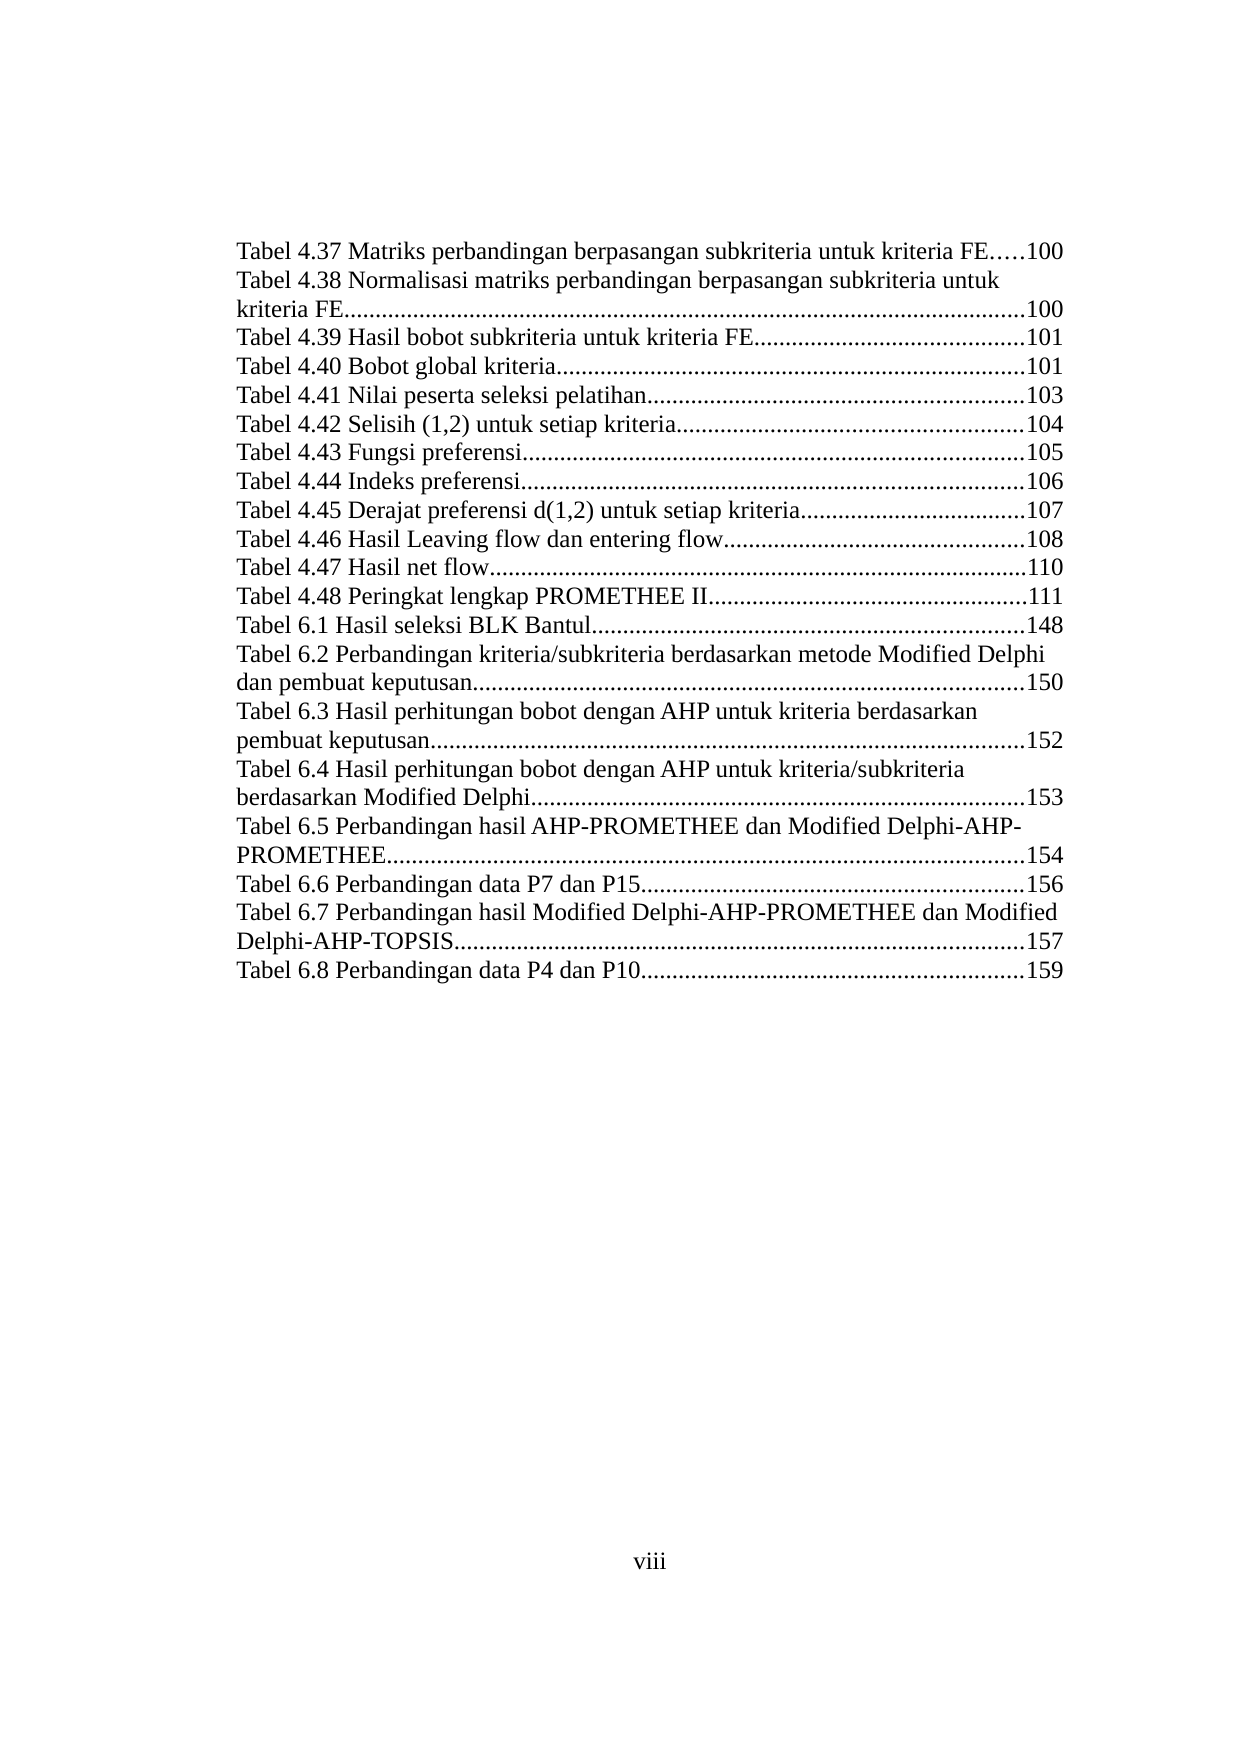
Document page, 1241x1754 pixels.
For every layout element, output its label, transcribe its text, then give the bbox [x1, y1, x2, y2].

text Tabel 6.2 Perbandingan kriteria/subkriteria berdasarkan metode Modified Delphi dan pembuat keputusan 150 [236, 639, 1063, 696]
text Tabel 4.40 Bobot global kriteria 101 [236, 351, 1063, 380]
text Tabel 4.38 Normalisasi matriks perbandingan berpasangan subkriteria untuk kriteria FE 100 [236, 265, 1063, 322]
text Tabel 4.45 Derajat preferensi d(1,2) untuk setiap kriteria 107 [236, 495, 1063, 524]
text Tabel 6.8 Perbandingan data P4 dan P10 159 [236, 955, 1063, 984]
text Tabel 6.5 Perbandingan hasil AHP-PROMETHEE dan Modified Delphi-AHP-PROMETHEE 154 [236, 811, 1063, 869]
text Tabel 4.44 Indeks preferensi 106 [236, 466, 1063, 495]
text Tabel 6.7 Perbandingan hasil Modified Delphi-AHP-PROMETHEE dan Modified Delphi-AHP-TOPSIS 157 [236, 897, 1063, 955]
text Tabel 4.46 Hasil Leaving flow dan entering flow 108 [236, 524, 1063, 552]
text Tabel 4.39 Hasil bobot subkriteria untuk kriteria FE 101 [236, 322, 1063, 351]
text Tabel 4.37 Matriks perbandingan berpasangan subkriteria untuk kriteria FE 100 [236, 236, 1063, 265]
text Tabel 6.1 Hasil seleksi BLK Bantul 148 [236, 610, 1063, 639]
text Tabel 4.42 Selisih (1,2) untuk setiap kriteria 104 [236, 409, 1063, 437]
text Tabel 6.3 Hasil perhitungan bobot dengan AHP untuk kriteria berdasarkan pembuat keputusan 152 [236, 696, 1063, 754]
text Tabel 4.47 Hasil net flow 110 [236, 552, 1063, 581]
text Tabel 4.48 Peringkat lengkap PROMETHEE II 111 [236, 581, 1063, 610]
text Tabel 6.4 Hasil perhitungan bobot dengan AHP untuk kriteria/subkriteria berdasarkan Modified Delphi 153 [236, 754, 1063, 811]
text Tabel 4.43 Fungsi preferensi 105 [236, 437, 1063, 466]
text Tabel 6.6 Perbandingan data P7 dan P15 156 [236, 869, 1063, 897]
text Tabel 4.41 Nilai peserta seleksi pelatihan 103 [236, 380, 1063, 409]
